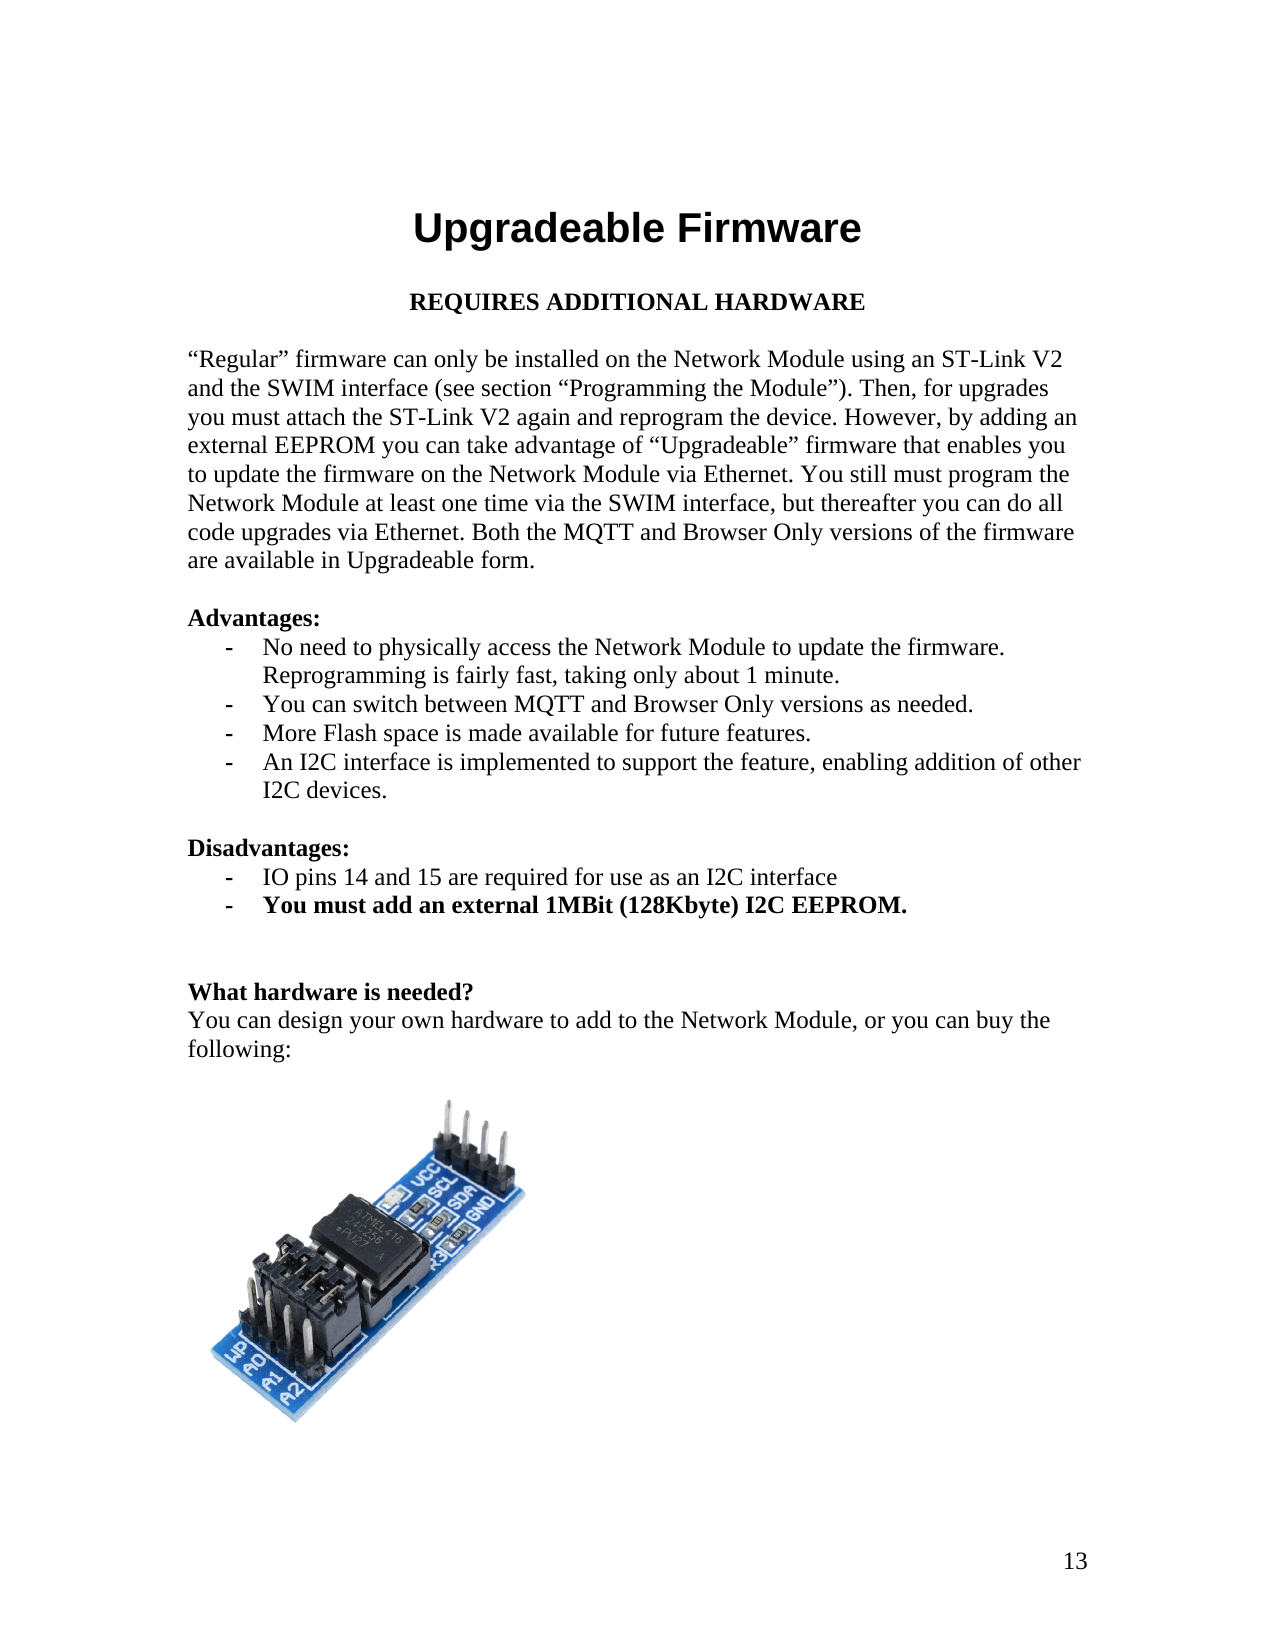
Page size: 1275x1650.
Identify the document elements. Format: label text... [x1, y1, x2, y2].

list No need to physically access the Network Module to update the firmware. Reprogramming is fairly fast, taking only about 1 minute. [225, 632, 1087, 689]
list More Flash space is made available for future features. [225, 718, 1087, 747]
text Advantages: [187, 603, 1087, 632]
picture [187, 1091, 576, 1436]
subtitle Upgradeable Firmware [187, 204, 1087, 252]
list You can switch between MQTT and Browser Only versions as needed. [225, 689, 1087, 718]
list IO pins 14 and 15 are required for use as an I2C interface [225, 862, 1087, 890]
list You must add an external 1MBit (128Kbyte) I2C EEPROM. [225, 890, 1087, 919]
text “Regular” firmware can only be installed on the Network Module using an ST-Link V2 and the SWIM interface (see section “Programming the Module”). Then, for upgrades you must attach the ST-Link V2 again and reprogram the device. However, by adding an external EEPROM you can take advantage of “Upgradeable” firmware that enables you to update the firmware on the Network Module via Ethernet. You still must program the Network Module at least one time via the SWIM interface, but thereafter you can do all code upgrades via Ethernet. Both the MQTT and Browser Only versions of the firmware are available in Upgradeable form. [187, 344, 1087, 574]
text You can design your own hardware to add to the Network Module, or you can buy the following: [187, 1005, 1087, 1063]
text REQUIRES ADDITIONAL HARDWARE [187, 287, 1087, 315]
text Disadvantages: [187, 833, 1087, 862]
list An I2C interface is implemented to support the feature, enabling addition of other I2C devices. [225, 747, 1087, 804]
text What hardware is needed? [187, 977, 1087, 1005]
